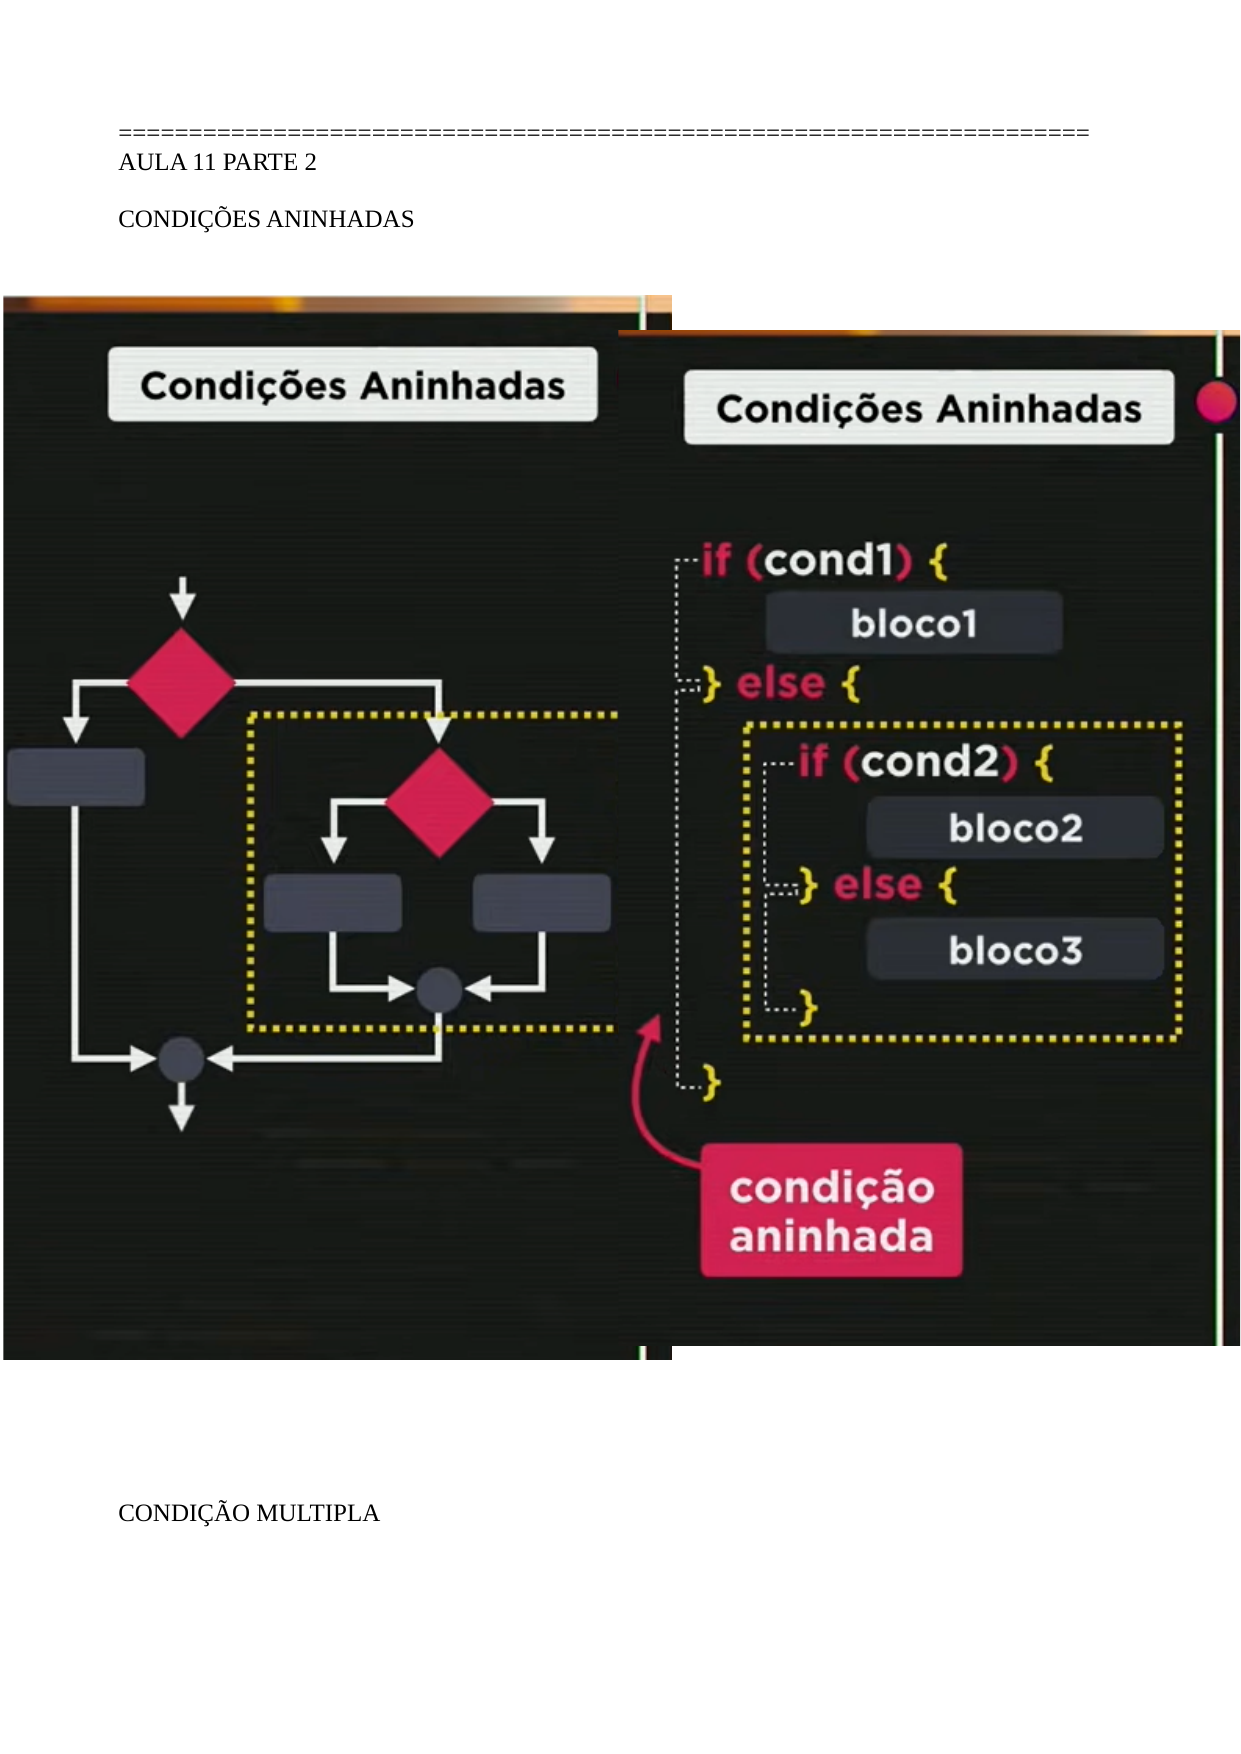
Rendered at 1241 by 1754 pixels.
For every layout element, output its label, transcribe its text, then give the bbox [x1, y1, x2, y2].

text CONDIÇÕES ANINHADAS [118, 204, 1122, 233]
text ===================================================================== [118, 118, 1122, 147]
text AULA 11 PARTE 2 [118, 147, 1122, 176]
picture [3, 295, 1241, 1360]
text CONDIÇÃO MULTIPLA [118, 1498, 1122, 1527]
